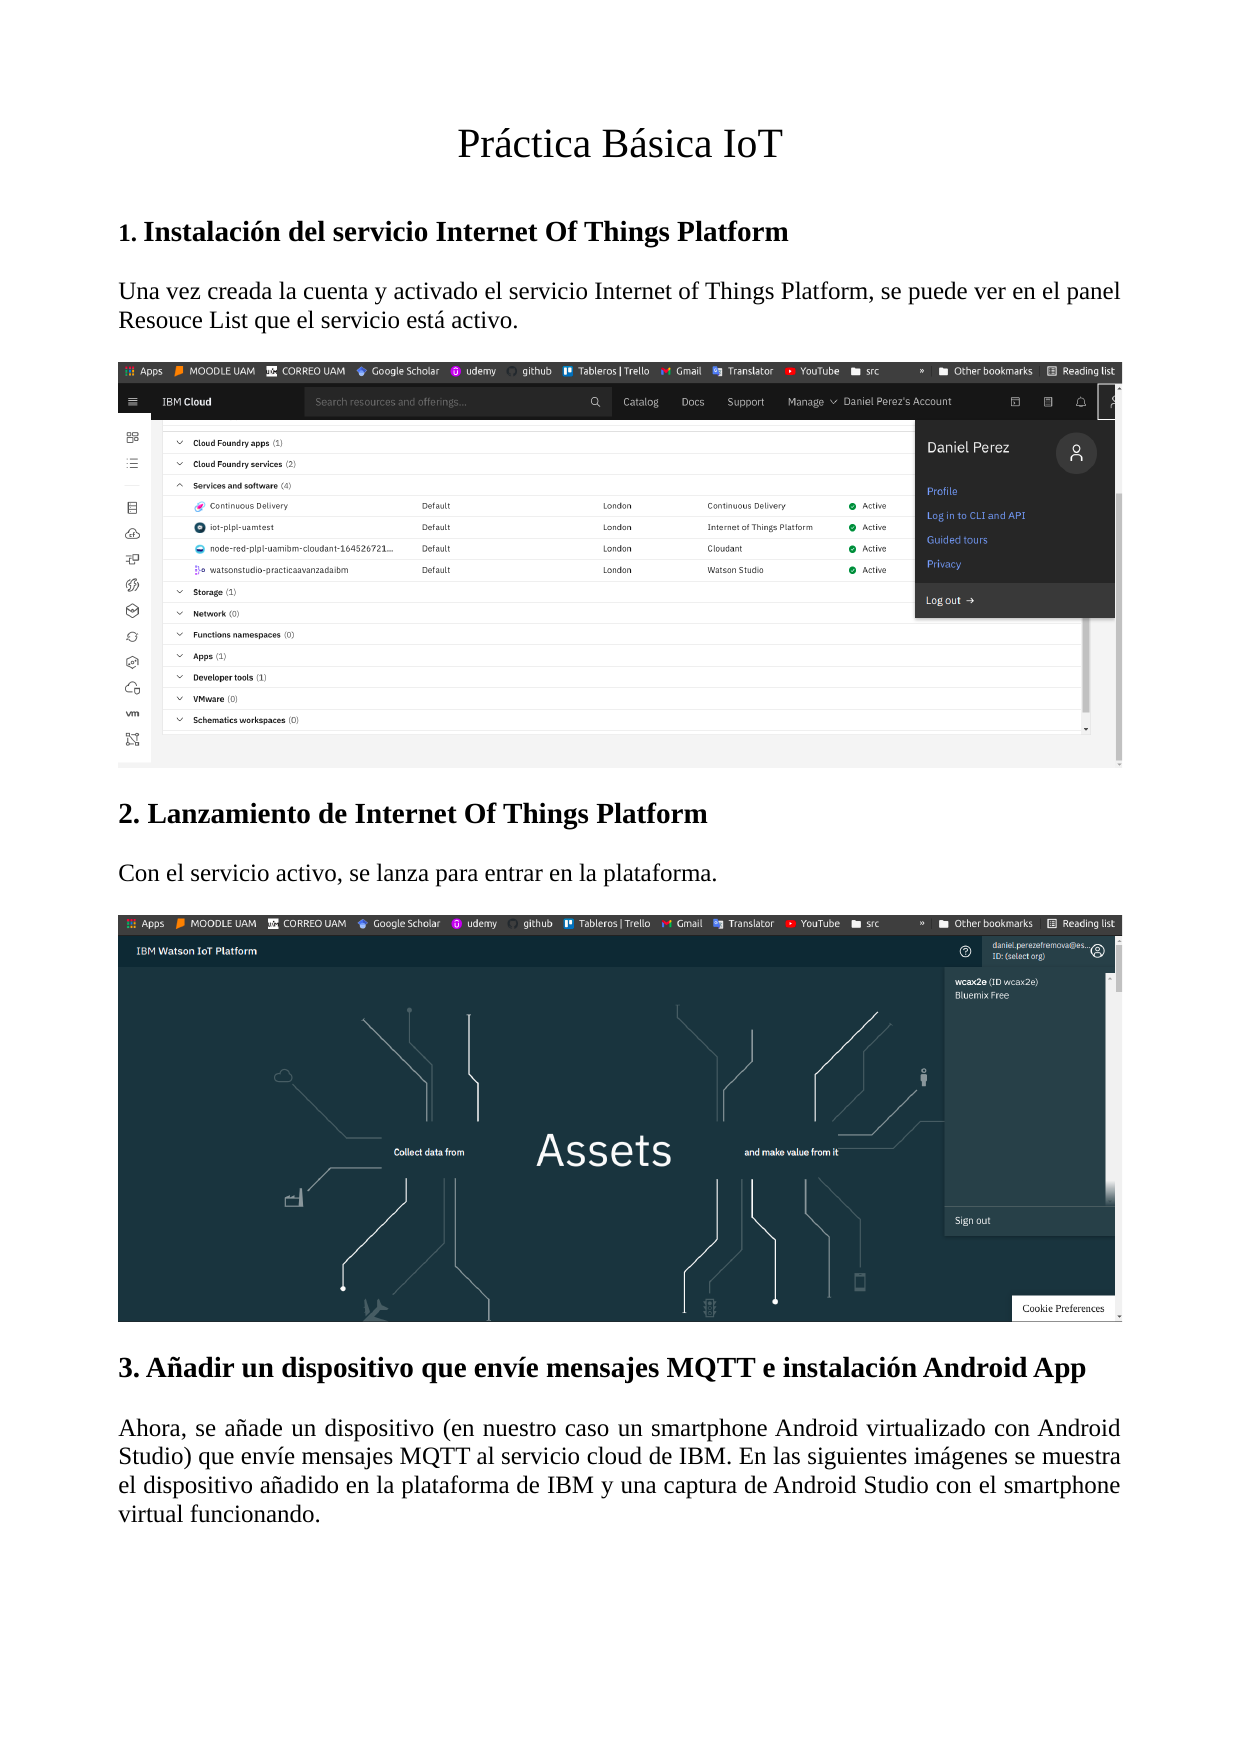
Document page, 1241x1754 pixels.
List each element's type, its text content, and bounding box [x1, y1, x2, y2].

text 3. Añadir un dispositivo que envíe mensajes MQTT e instalación Android App [118, 1350, 1122, 1384]
text Una vez creada la cuenta y activado el servicio Internet of Things Platform, se puede ver en el panel Resouce List que el servicio está activo. [118, 276, 1122, 334]
text 1. Instalación del servicio Internet Of Things Platform [118, 214, 1122, 247]
text Ahora, se añade un dispositivo (en nuestro caso un smartphone Android virtualizado con Android Studio) que envíe mensajes MQTT al servicio cloud de IBM. En las siguientes imágenes se muestra el dispositivo añadido en la plataforma de IBM y una captura de Android Studio con el smartphone virtual funcionando. [118, 1413, 1122, 1528]
text 2. Lanzamiento de Internet Of Things Platform [118, 796, 1122, 829]
picture [118, 362, 1123, 768]
text Práctica Básica IoT [118, 118, 1122, 166]
picture [118, 915, 1123, 1322]
text Con el servicio activo, se lanza para entrar en la plataforma. [118, 858, 1122, 887]
